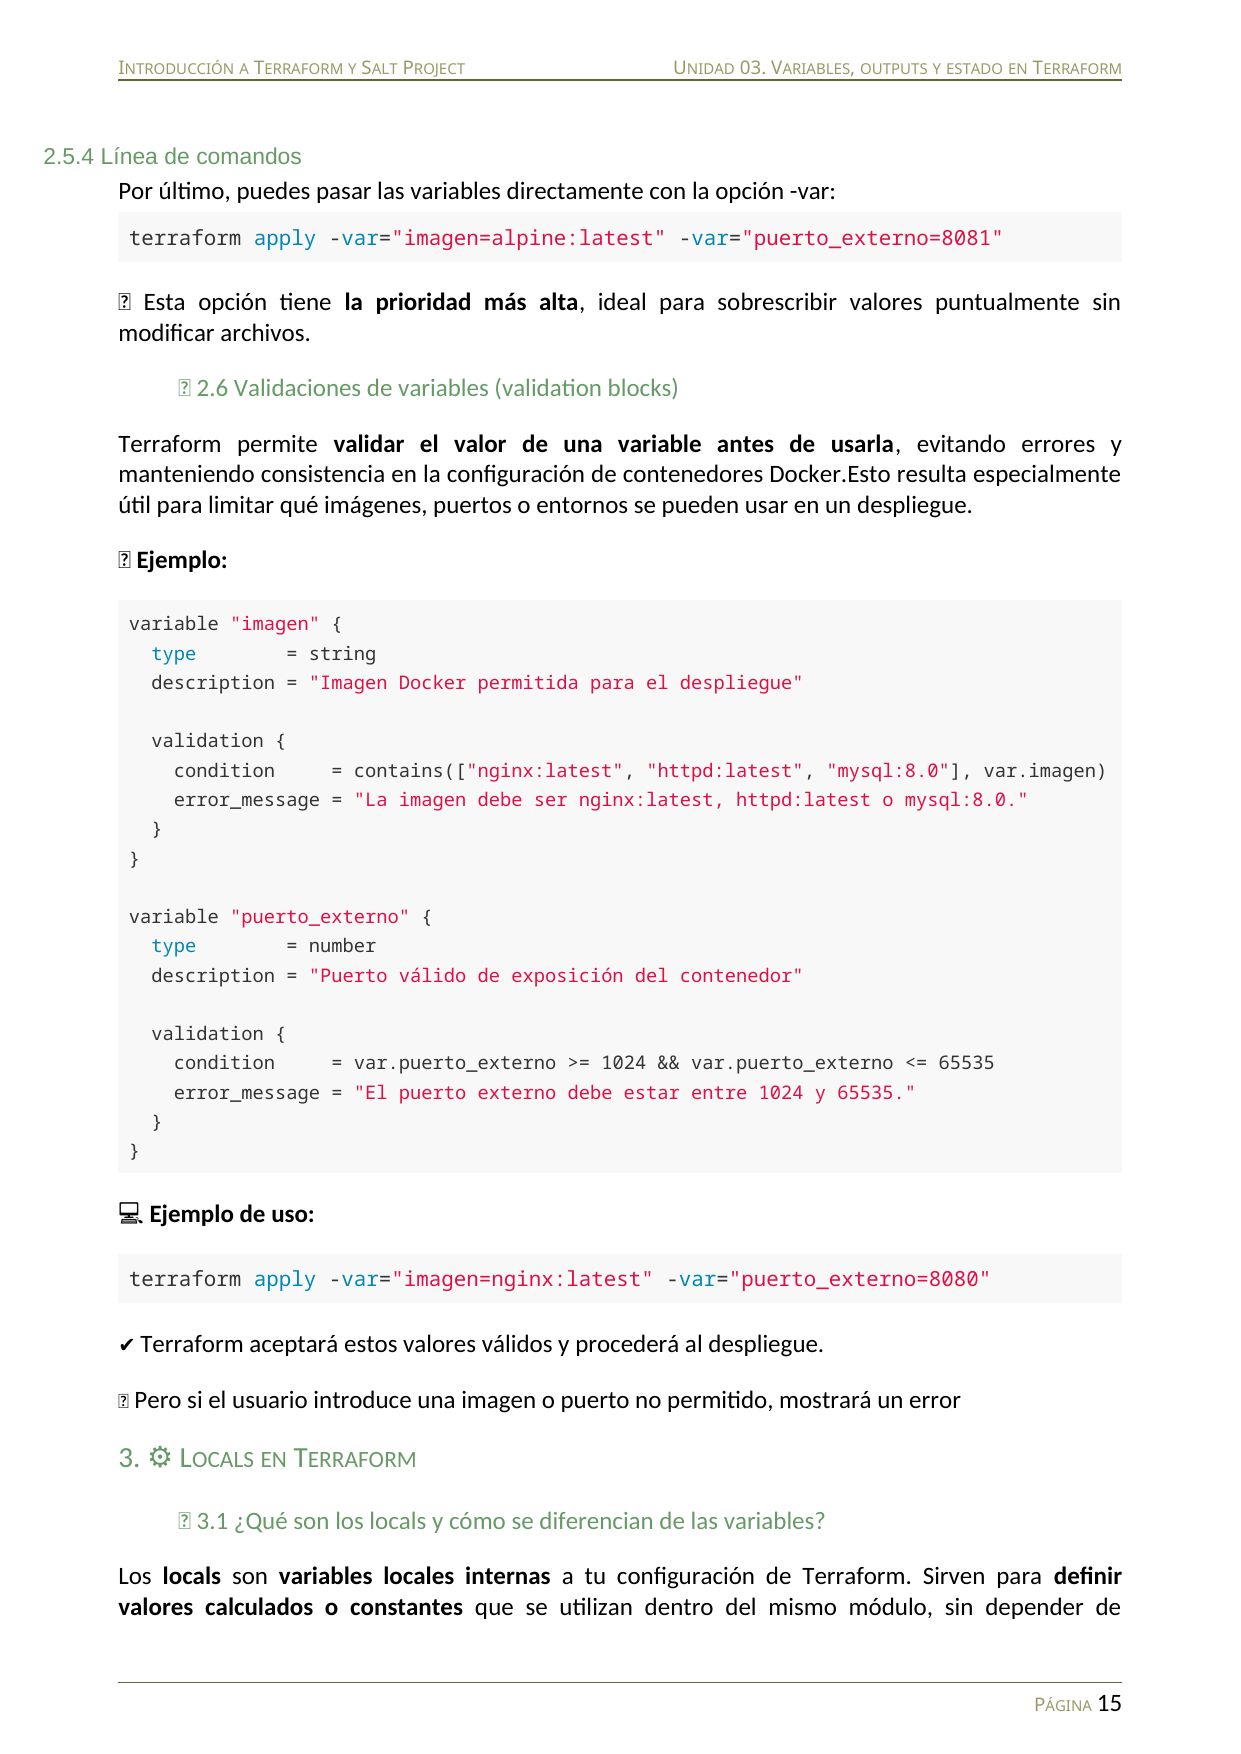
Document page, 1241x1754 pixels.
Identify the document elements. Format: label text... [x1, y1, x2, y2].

text ❌ Pero si el usuario introduce una imagen o puerto no permitido, mostrará un error [118, 1384, 1122, 1414]
text 💡 Ejemplo: [118, 545, 1122, 575]
text Terraform permite validar el valor de una variable antes de usarla, evitando errores y manteniendo consistencia en la configuración de contenedores Docker.Esto resulta especialmente útil para limitar qué imágenes, puertos o entornos se pueden usar en un despliegue. [118, 428, 1122, 520]
text ✔️ Terraform aceptará estos valores válidos y procederá al despliegue. [118, 1328, 1122, 1359]
text Por último, puedes pasar las variables directamente con la opción -var: [118, 175, 1122, 206]
text 💻 Ejemplo de uso: [118, 1198, 1122, 1229]
subtitle 💡 3.1 ¿Qué son los locals y cómo se diferencian de las variables? [178, 1505, 1122, 1536]
text Los locals son variables locales internas a tu configuración de Terraform. Sirven para definir valores calculados o constantes que se utilizan dentro del mismo módulo, sin depender de [118, 1561, 1122, 1622]
table_header terraform apply -var="imagen=nginx:latest" -var="puerto_externo=8080" [118, 1254, 1122, 1303]
text 💡 Esta opción tiene la prioridad más alta, ideal para sobrescribir valores puntualmente sin modificar archivos. [118, 287, 1122, 348]
table_header variable "imagen" { type = string description = "Imagen Docker permitida para el despliegue" validation { condition = contains(["nginx:latest", "httpd:latest", "mysql:8.0"], var.imagen) error_message = "La imagen debe ser nginx:latest, httpd:latest o mysql:8.0." } } variable "puerto_externo" { type = number description = "Puerto válido de exposición del contenedor" validation { condition = var.puerto_externo >= 1024 && var.puerto_externo <= 65535 error_message = "El puerto externo debe estar entre 1024 y 65535." } } [118, 600, 1122, 1173]
subtitle 🧩 2.6 Validaciones de variables (validation blocks) [178, 373, 1122, 403]
subtitle 3. ⚙️ Locals en Terraform [118, 1439, 1122, 1475]
subtitle 2.5.4 Línea de comandos [43, 143, 1122, 169]
table_header terraform apply -var="imagen=alpine:latest" -var="puerto_externo=8081" [118, 212, 1122, 262]
